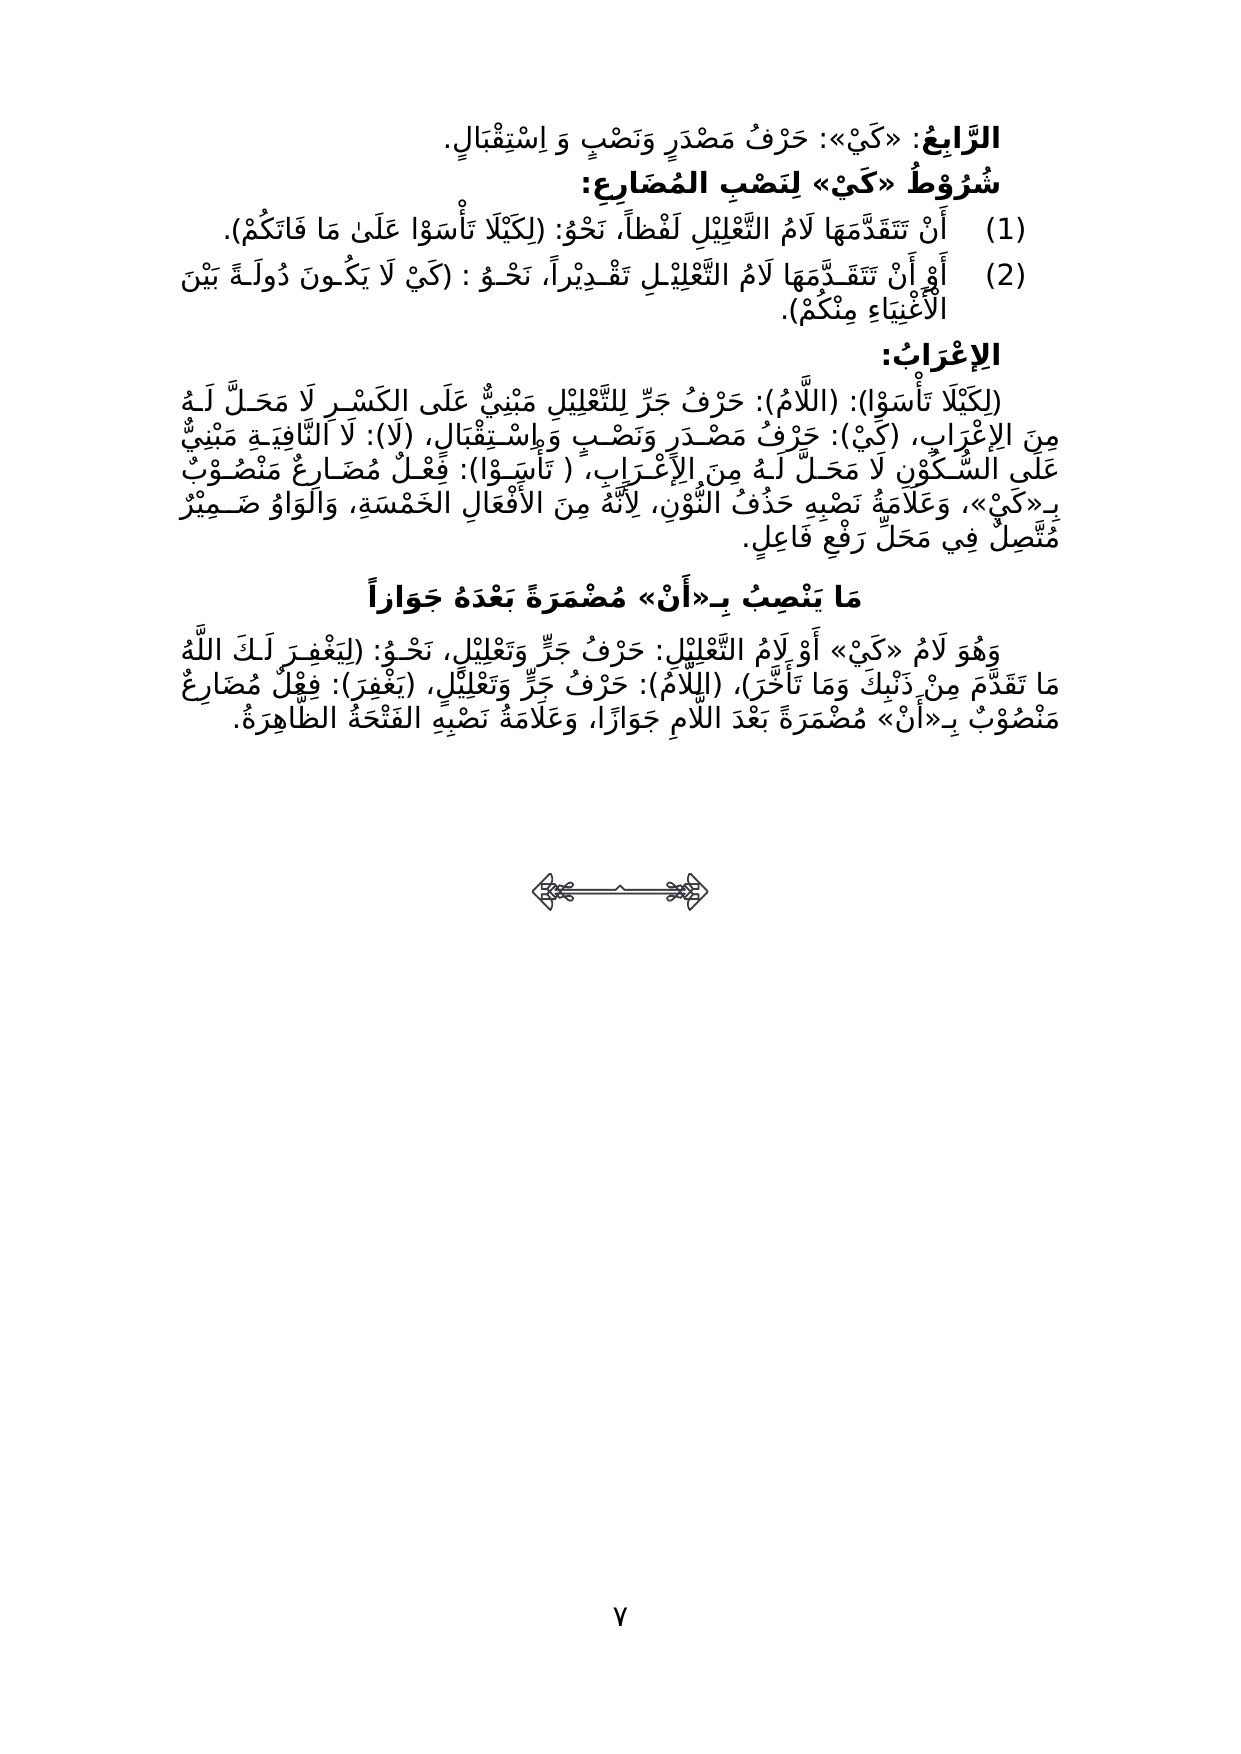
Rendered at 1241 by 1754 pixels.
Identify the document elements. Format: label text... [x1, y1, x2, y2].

text الِإعْرَابُ: [180, 338, 1060, 372]
text وَهُوَ لَامُ «كَيْ» أَوْ لَامُ التَّعْلِيْلِ: حَرْفُ جَرٍّ وَتَعْلِيْلٍ، نَحْوُ: ﴿لِيَغْفِرَ لَكَ اللَّهُ مَا تَقَدَّمَ مِنْ ذَنْبِكَ وَمَا تَأَخَّرَ﴾، (اللَّامُ): حَرْفُ جَرٍّ وَتَعْلِيْلٍ، (يَغْفِرَ): فِعْلٌ مُضَارِعٌ مَنْصُوْبٌ بِـ«أَنْ» مُضْمَرَةً بَعْدَ اللَّامِ جَوَازًا، وَعَلَامَةُ نَصْبِهِ الفَتْحَةُ الظَّاهِرَةُ. [180, 633, 1060, 735]
list أَوْ أَنْ تَتَقَدَّمَهَا لَامُ التَّعْلِيْلِ تَقْدِيْراً، نَحْوُ : ﴿كَيْ لَا يَكُونَ دُولَةً بَيْنَ الْأَغْنِيَاءِ مِنْكُمْ﴾. [180, 258, 985, 326]
text شُرُوْطُ «كَيْ» لِنَصْبِ المُضَارِعِ: [180, 167, 1060, 201]
subtitle مَا يَنْصِبُ بِـ«أَنْ» مُضْمَرَةً بَعْدَهُ جَوَازاً [180, 581, 1060, 615]
list أَنْ تَتَقَدَّمَهَا لَامُ التَّعْلِيْلِ لَفْظاً، نَحْوُ: ﴿لِكَيْلَا تَأْسَوْا عَلَىٰ مَا فَاتَكُمْ﴾. [180, 213, 985, 247]
picture [531, 873, 709, 911]
text ﴿لِكَيْلَا تَأْسَوْا﴾: (اللَّامُ): حَرْفُ جَرِّ لِلتَّعْلِيْلِ مَبْنِيٌّ عَلَى الكَسْرِ لَا مَحَلَّ لَهُ مِنَ الِإعْرَابِ، (كَيْ): حَرْفُ مَصْدَرٍ وَنَصْبٍ وَ اِسْتِقْبَالٍ، (لَا): لَا النَّافِيَةِ مَبْنِيٌّ عَلَى السُّكُوْنِ لَا مَحَلَّ لَهُ مِنَ الِإعْرَابِ، ( تَأْسَوْا): فِعْلٌ مُضَارِعٌ مَنْصُوْبٌ بِـ«كَيْ»، وَعَلَامَةُ نَصْبِهِ حَذُفُ النُّوْنِ، لِأَنَّهُ مِنَ الأَفْعَالِ الخَمْسَةِ، وَالوَاوُ ضَمِيْرٌ مُتَّصِلٌ فِي مَحَلِّ رَفْعِ فَاعِلٍ. [180, 384, 1060, 554]
text الرَّابِعُ: «كَيْ»: حَرْفُ مَصْدَرٍ وَنَصْبٍ وَ اِسْتِقْبَالٍ. [180, 121, 1060, 155]
